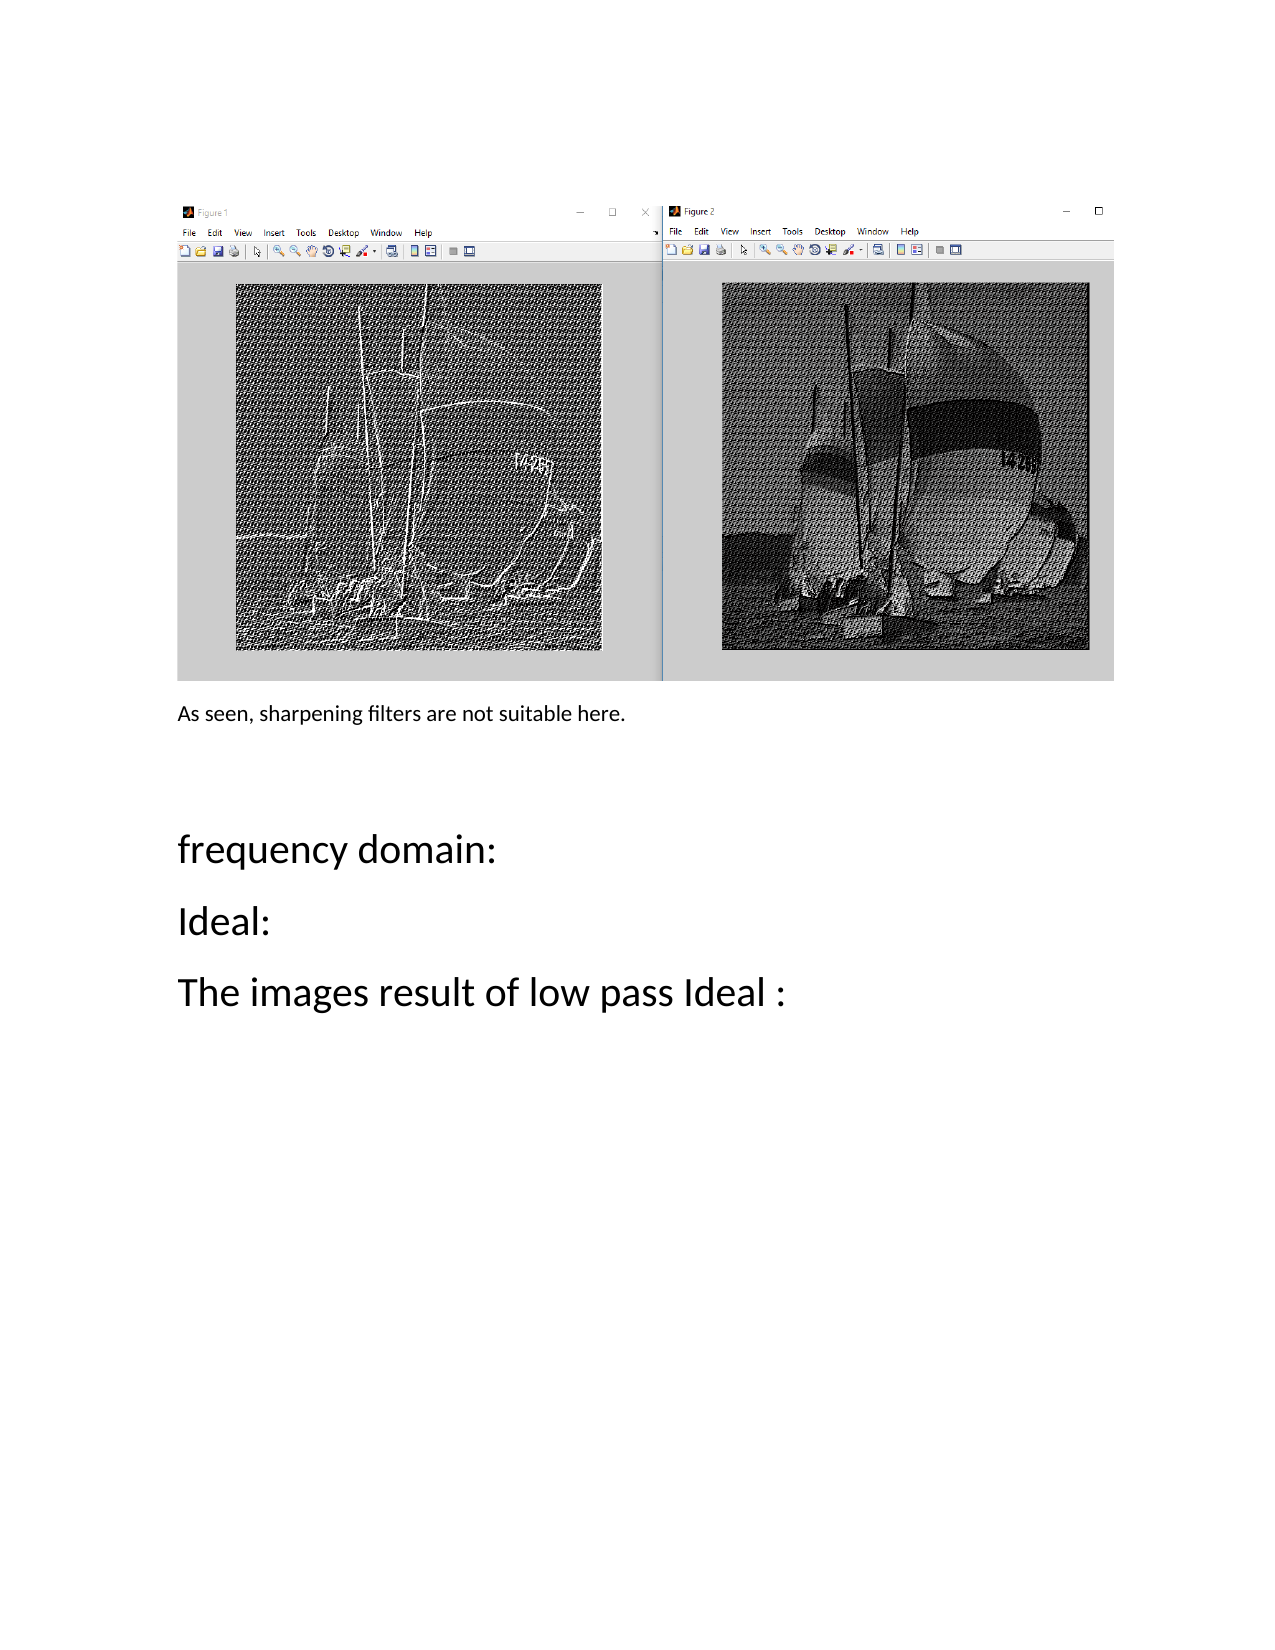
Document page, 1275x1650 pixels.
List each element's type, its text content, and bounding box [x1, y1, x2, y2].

picture [177, 206, 1114, 681]
text As seen, sharpening filters are not suitable here. [177, 699, 1098, 727]
text The images result of low pass Ideal : [177, 966, 1098, 1017]
text Ideal: [177, 894, 1098, 945]
text frequency domain: [177, 823, 1098, 874]
